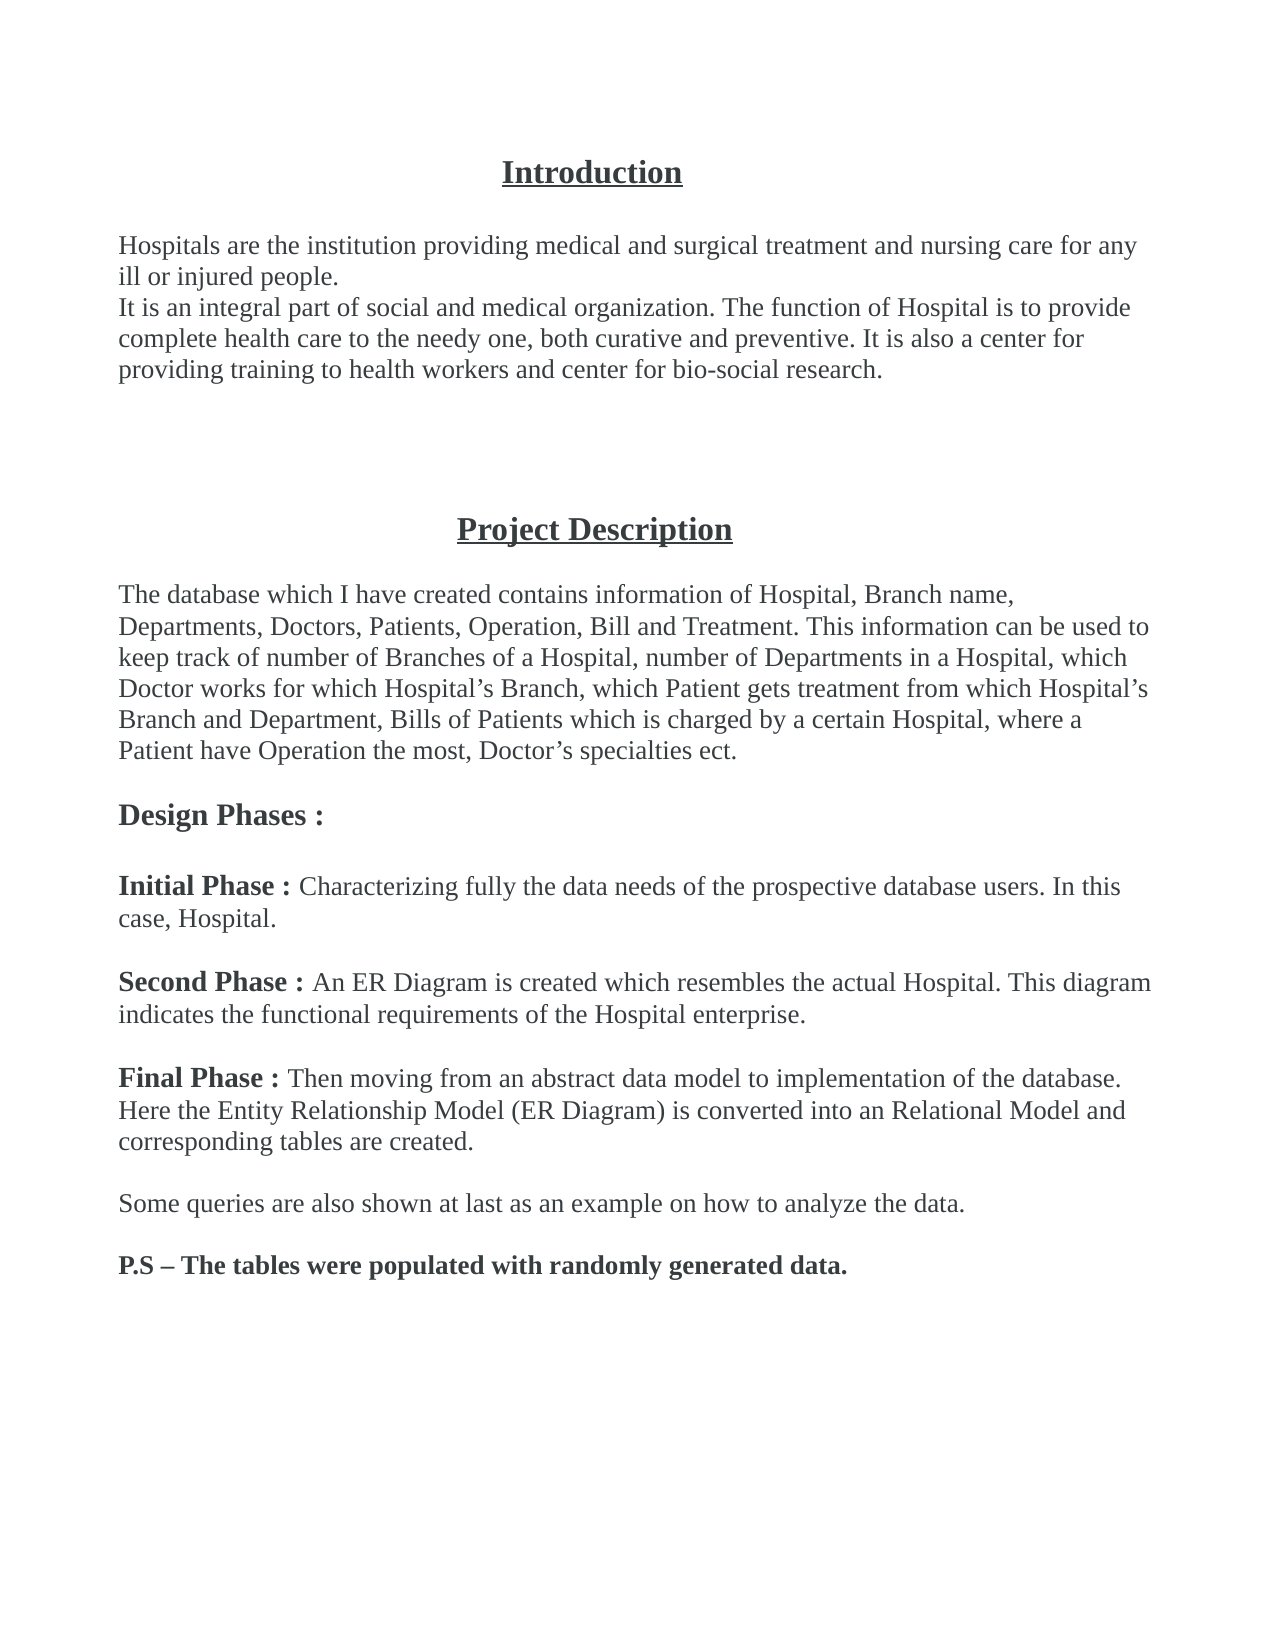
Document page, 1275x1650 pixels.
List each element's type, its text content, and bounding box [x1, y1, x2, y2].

text Some queries are also shown at last as an example on how to analyze the data. [118, 1187, 1155, 1218]
text Design Phases : [118, 797, 1155, 833]
text Second Phase : An ER Diagram is created which resembles the actual Hospital. This diagram indicates the functional requirements of the Hospital enterprise. [118, 964, 1155, 1029]
text Introduction [118, 152, 1155, 191]
text The database which I have created contains information of Hospital, Branch name, Departments, Doctors, Patients, Operation, Bill and Treatment. This information can be used to keep track of number of Branches of a Hospital, number of Departments in a Hospital, which Doctor works for which Hospital’s Branch, which Patient gets treatment from which Hospital’s Branch and Department, Bills of Patients which is charged by a certain Hospital, where a Patient have Operation the most, Doctor’s specialties ect. [118, 579, 1155, 766]
text Project Description [118, 509, 1155, 547]
text It is an integral part of social and medical organization. The function of Hospital is to provide complete health care to the needy one, both curative and preventive. It is also a center for providing training to health workers and center for bio-social research. [118, 291, 1155, 384]
text Hospitals are the institution providing medical and surgical treatment and nursing care for any ill or injured people. [118, 229, 1155, 291]
text Initial Phase : Characterizing fully the data needs of the prospective database users. In this case, Hospital. [118, 868, 1155, 933]
text Final Phase : Then moving from an abstract data model to implementation of the database. Here the Entity Relationship Model (ER Diagram) is converted into an Relational Model and corresponding tables are created. [118, 1060, 1155, 1156]
text P.S – The tables were populated with randomly generated data. [118, 1249, 1155, 1281]
